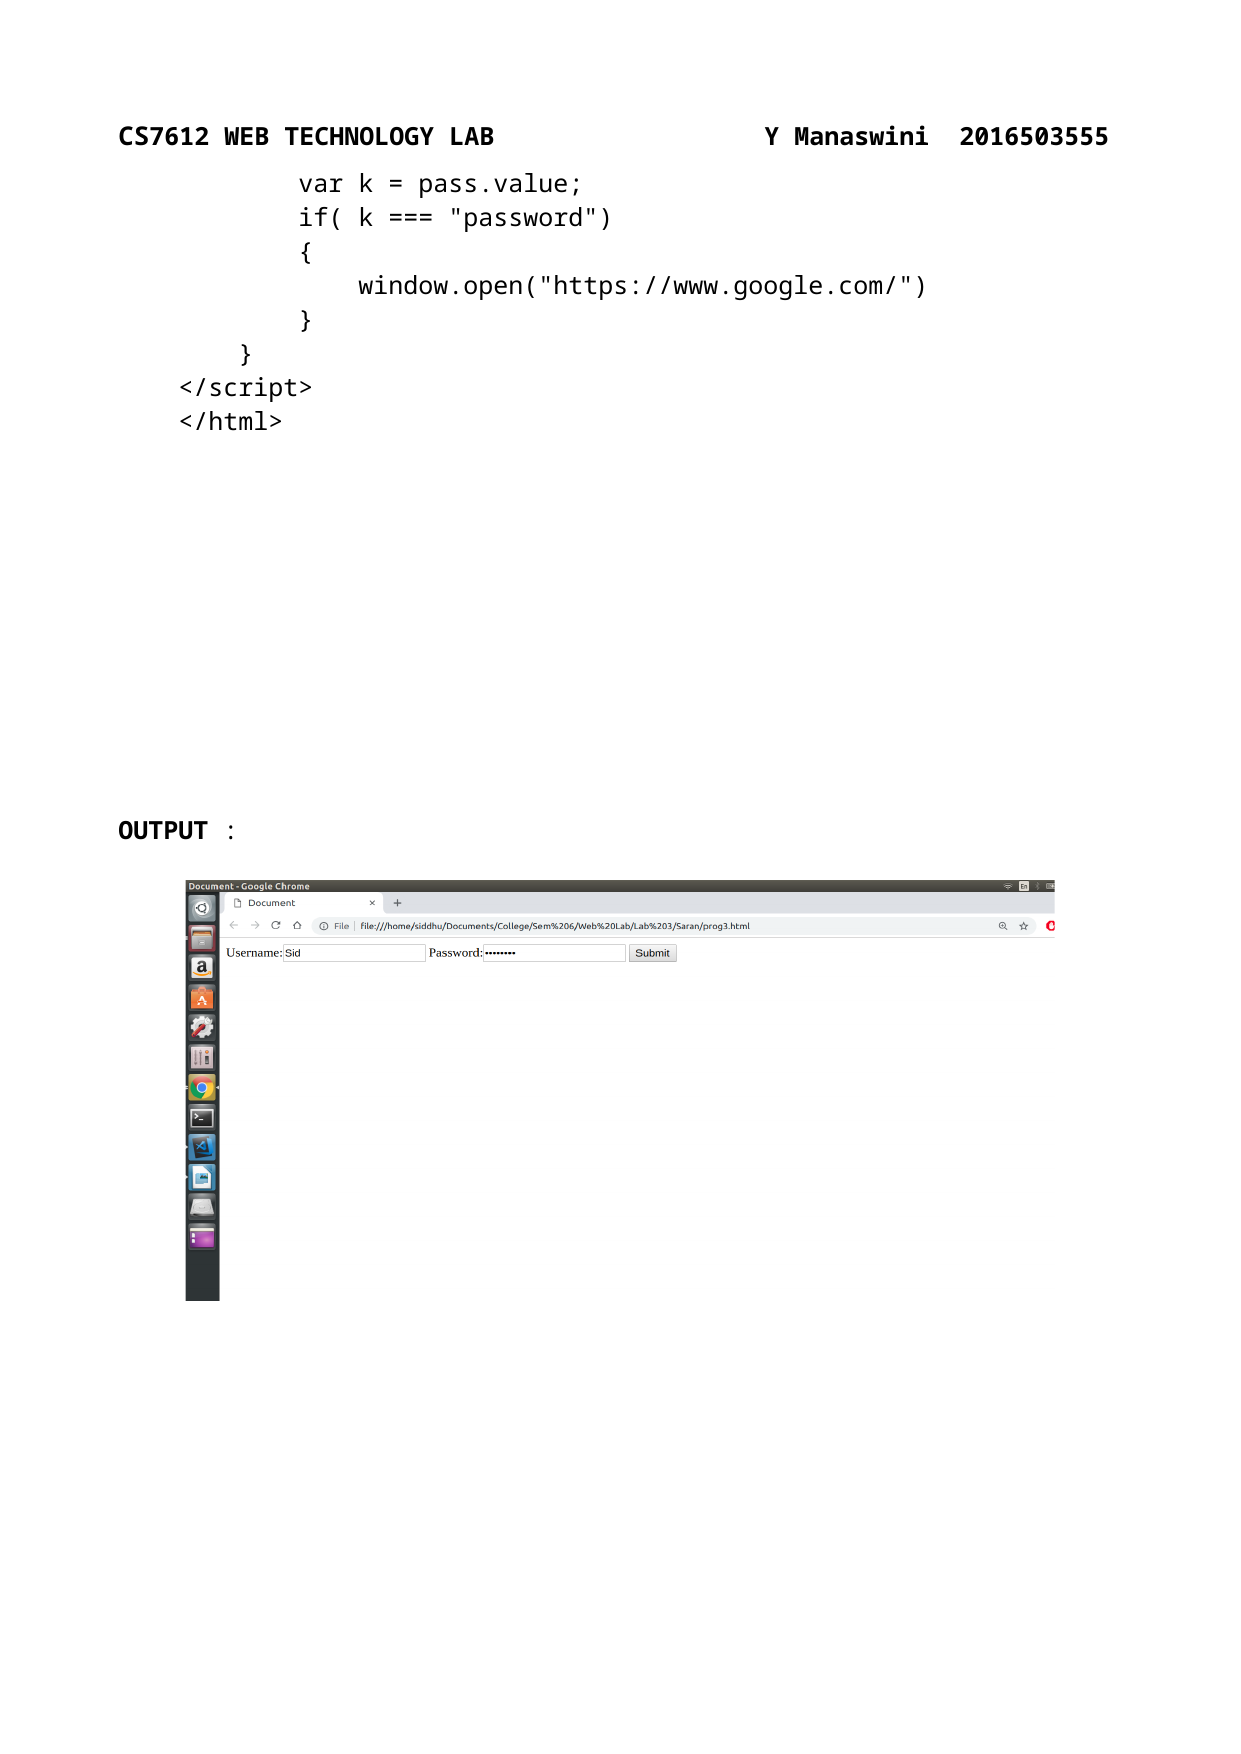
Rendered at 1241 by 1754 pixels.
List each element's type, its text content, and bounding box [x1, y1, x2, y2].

text { [118, 233, 1122, 268]
text if( k === "password") [118, 199, 1122, 233]
text OUTPUT : [118, 813, 1122, 847]
text </script> [118, 370, 1122, 404]
text window.open("https://www.google.com/") [118, 268, 1122, 302]
text </html> [118, 404, 1122, 438]
text } [118, 302, 1122, 336]
picture [185, 880, 1055, 1301]
text } [118, 336, 1122, 370]
text var k = pass.value; [118, 165, 1122, 199]
